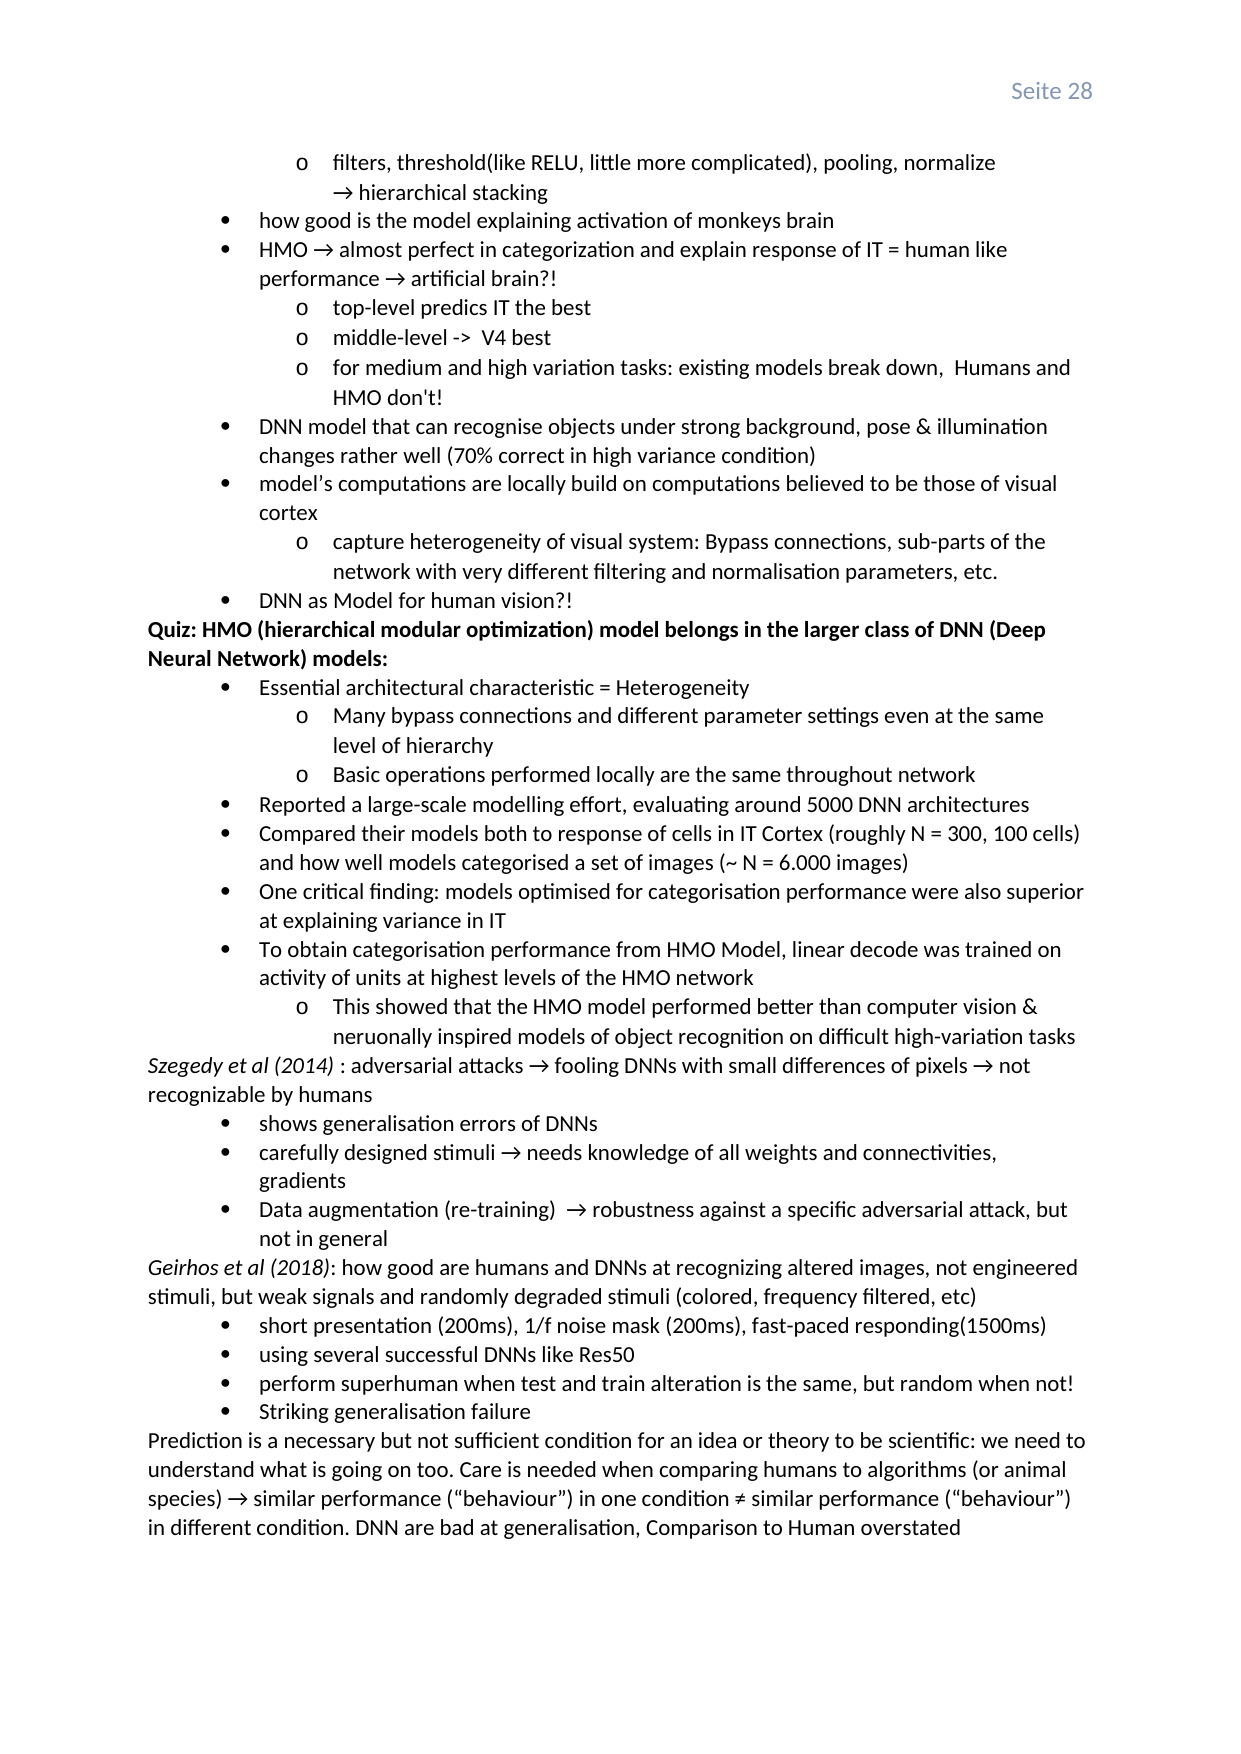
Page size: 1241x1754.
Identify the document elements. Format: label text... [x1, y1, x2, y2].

list top-level predics IT the best [295, 293, 1093, 322]
text Quiz: HMO (hierarchical modular optimization) model belongs in the larger class of DNN (Deep Neural Network) models: [148, 615, 1093, 672]
list DNN model that can recognise objects under strong background, pose & illumination changes rather well (70% correct in high variance condition) [221, 412, 1093, 469]
list Basic operations performed locally are the same throughout network [295, 760, 1093, 789]
text Szegedy et al (2014) : adversarial attacks → fooling DNNs with small differences of pixels → not recognizable by humans [148, 1051, 1093, 1108]
list capture heterogeneity of visual system: Bypass connections, sub-parts of the network with very different filtering and normalisation parameters, etc. [295, 527, 1093, 585]
list Data augmentation (re-training) → robustness against a specific adversarial attack, but not in general [221, 1196, 1093, 1252]
list Many bypass connections and different parameter settings even at the same level of hierarchy [295, 702, 1093, 759]
text Geirhos et al (2018): how good are humans and DNNs at recognizing altered images, not engineered stimuli, but weak signals and randomly degraded stimuli (colored, frequency filtered, etc) [148, 1253, 1093, 1310]
list filters, threshold(like RELU, little more complicated), pooling, normalize → hierarchical stacking [295, 148, 1093, 206]
list perform superhuman when test and train alteration is the same, but random when not! [221, 1369, 1093, 1397]
list HMO → almost perfect in categorization and explain response of IT = human like performance → artificial brain?! [221, 235, 1093, 292]
list middle-level -> V4 best [295, 323, 1093, 352]
list Essential architectural characteristic = Heterogeneity [221, 673, 1093, 701]
list Reported a large-scale modelling effort, evaluating around 5000 DNN architectures [221, 790, 1093, 818]
list using several successful DNNs like Res50 [221, 1340, 1093, 1368]
list This showed that the HMO model performed better than computer vision & neruonally inspired models of object recognition on difficult high-variation tasks [295, 992, 1093, 1050]
list shows generalisation errors of DNNs [221, 1109, 1093, 1137]
list for medium and high variation tasks: existing models break down, Humans and HMO don't! [295, 353, 1093, 411]
list One critical finding: models optimised for categorisation performance were also superior at explaining variance in IT [221, 877, 1093, 934]
list Striking generalisation failure [221, 1397, 1093, 1426]
list model’s computations are locally build on computations believed to be those of visual cortex [221, 469, 1093, 526]
list short presentation (200ms), 1/f noise mask (200ms), fast-paced responding(1500ms) [221, 1311, 1093, 1339]
list carefully designed stimuli → needs knowledge of all weights and connectivities, gradients [221, 1138, 1093, 1195]
list DNN as Model for human vision?! [221, 586, 1093, 614]
list To obtain categorisation performance from HMO Model, linear decode was trained on activity of units at highest levels of the HMO network [221, 935, 1093, 992]
text Prediction is a necessary but not sufficient condition for an idea or theory to be scientific: we need to understand what is going on too. Care is needed when comparing humans to algorithms (or animal species) → similar performance (“behaviour”) in one condition ≠ similar performance (“behaviour”) in different condition. DNN are bad at generalisation, Comparison to Human overstated [148, 1426, 1093, 1541]
list how good is the model explaining activation of monkeys brain [221, 206, 1093, 234]
list Compared their models both to response of cells in IT Cortex (roughly N = 300, 100 cells) and how well models categorised a set of images (~ N = 6.000 images) [221, 819, 1093, 876]
